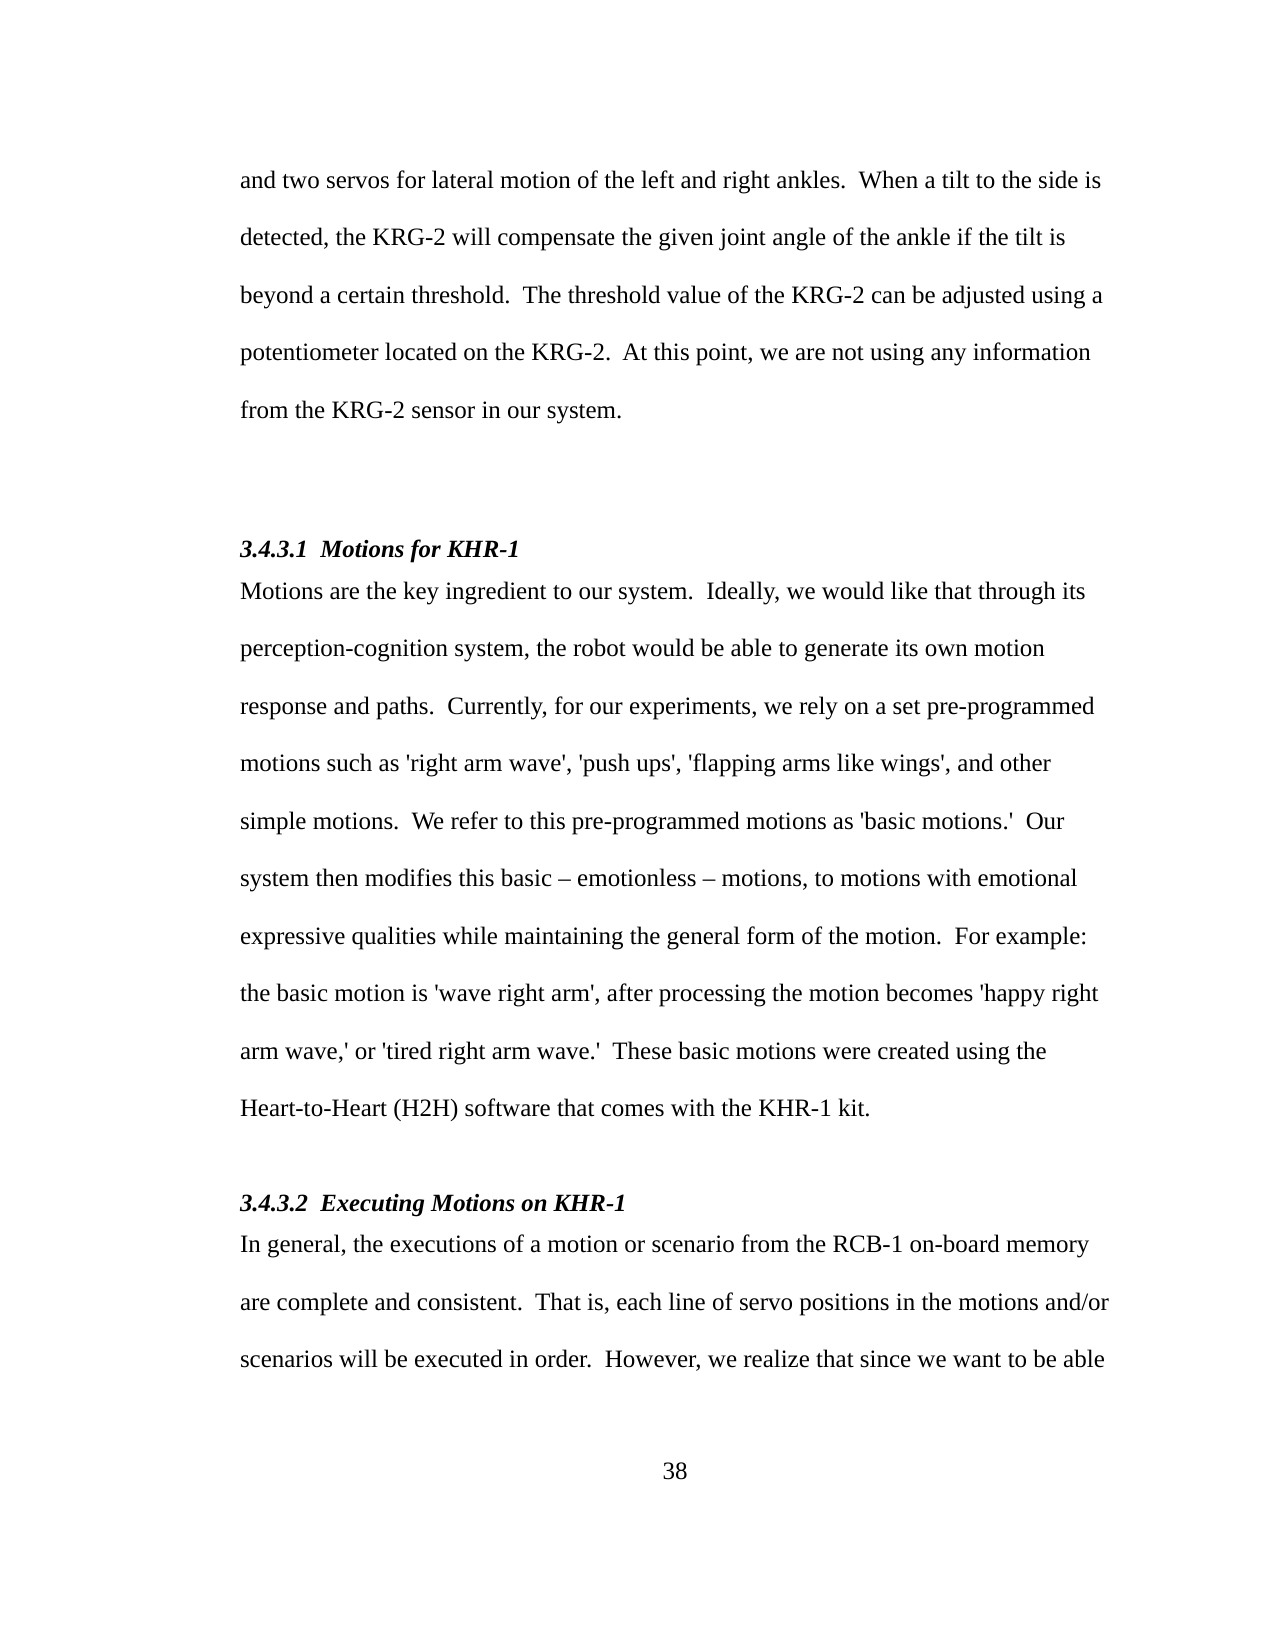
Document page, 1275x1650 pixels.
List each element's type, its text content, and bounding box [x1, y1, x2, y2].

subtitle 3.4.3.2 Executing Motions on KHR-1 [240, 1188, 1110, 1217]
text In general, the executions of a motion or scenario from the RCB-1 on-board memory are complete and consistent. That is, each line of servo positions in the motions and/or scenarios will be executed in order. However, we realize that since we want to be able [240, 1229, 1110, 1373]
text and two servos for lateral motion of the left and right ankles. When a tilt to the side is detected, the KRG-2 will compensate the given joint angle of the ankle if the tilt is beyond a certain threshold. The threshold value of the KRG-2 can be adjusted using a potentiometer located on the KRG-2. At this point, we are not using any information from the KRG-2 sensor in our system. [240, 165, 1110, 423]
subtitle 3.4.3.1 Motions for KHR-1 [240, 535, 1110, 563]
text Motions are the key ingredient to our system. Ideally, we would like that through its perception-cognition system, the robot would be able to generate its own motion response and paths. Currently, for our experiments, we rely on a set pre-programmed motions such as 'right arm wave', 'push ups', 'flapping arms like wings', and other simple motions. We refer to this pre-programmed motions as 'basic motions.' Our system then modifies this basic – emotionless – motions, to motions with emotional expressive qualities while maintaining the general form of the motion. For example: the basic motion is 'wave right arm', after processing the motion becomes 'happy right arm wave,' or 'tired right arm wave.' These basic motions were created using the Heart-to-Heart (H2H) software that comes with the KHR-1 kit. [240, 576, 1110, 1122]
